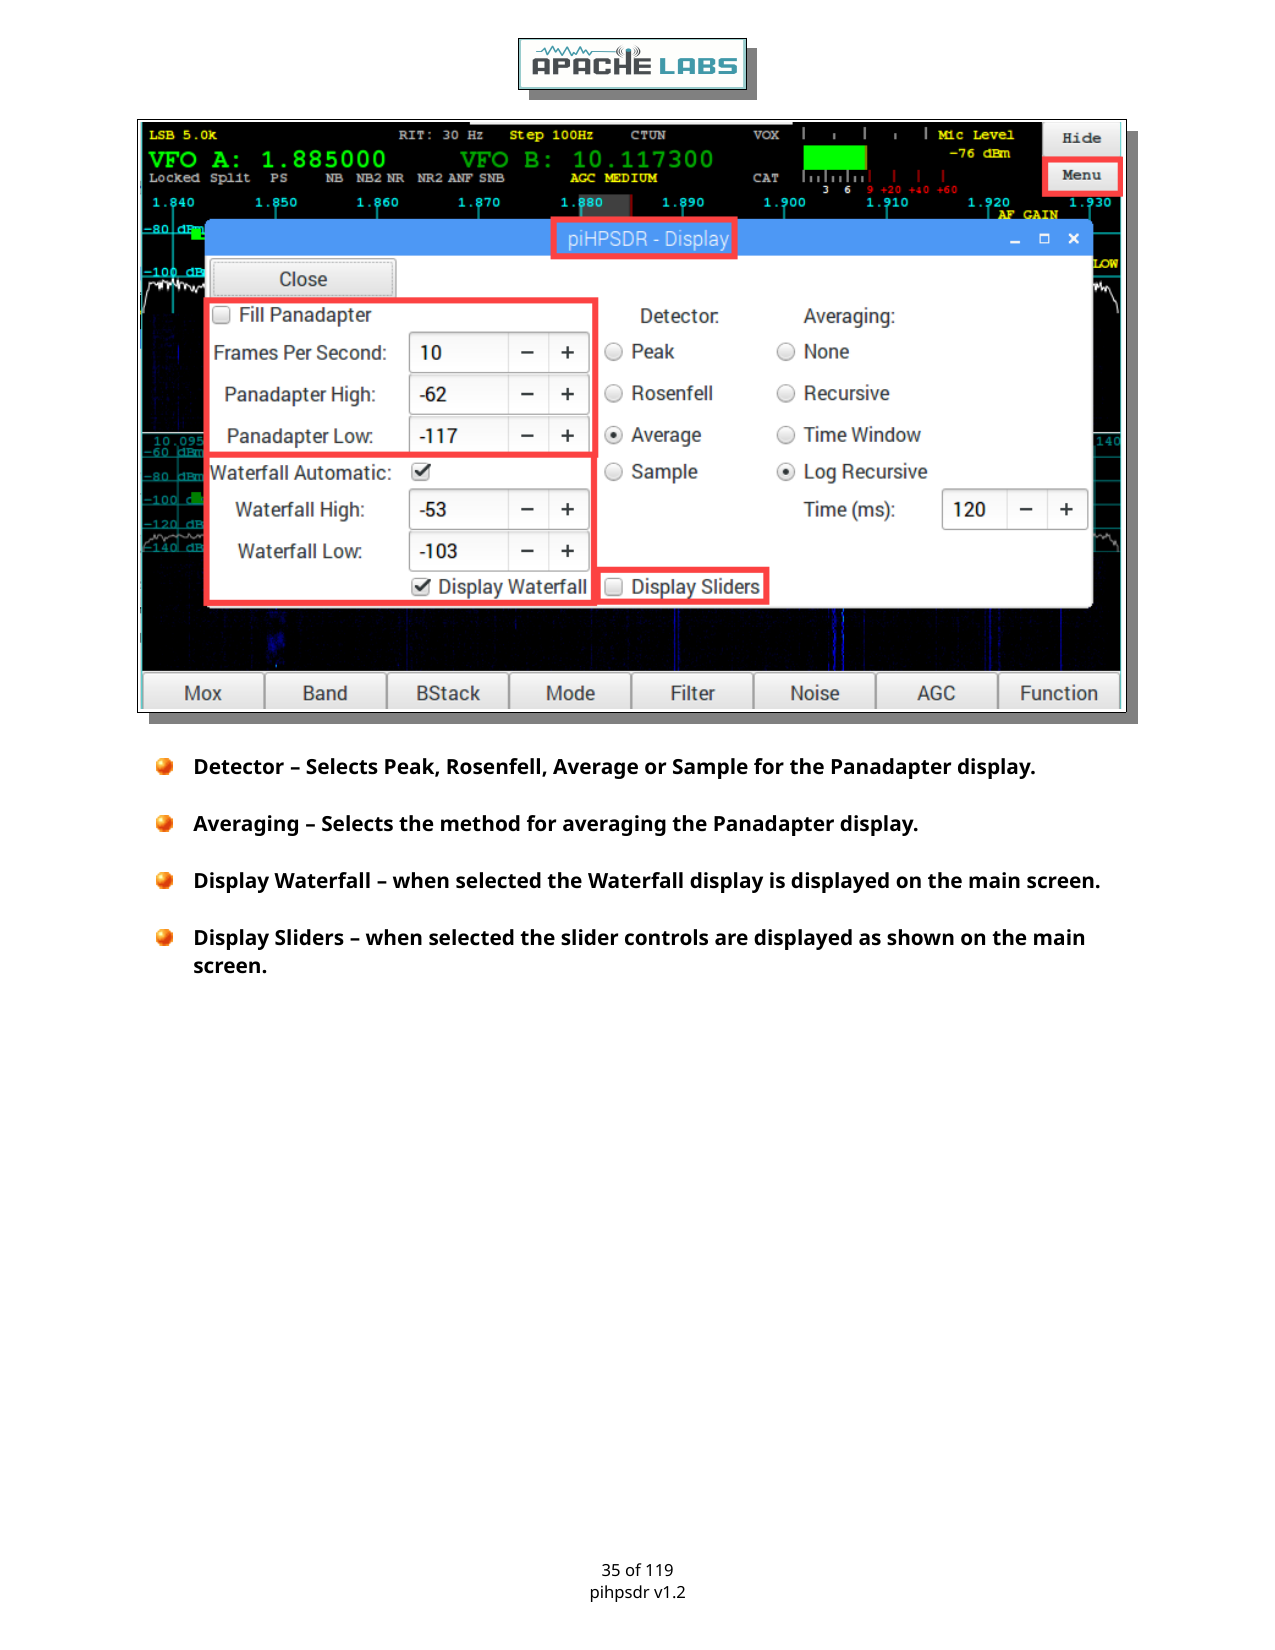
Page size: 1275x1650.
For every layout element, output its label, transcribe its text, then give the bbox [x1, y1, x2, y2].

picture [156, 815, 173, 832]
picture [156, 929, 173, 946]
list Display Sliders – when selected the slider controls are displayed as shown on the main screen. [156, 923, 1157, 980]
picture [156, 758, 173, 775]
picture [156, 872, 173, 889]
list Averaging – Selects the method for averaging the Panadapter display. [156, 809, 1157, 838]
list Detector – Selects Peak, Rosenfell, Average or Sample for the Panadapter display. [156, 752, 1157, 781]
list Display Waterfall – when selected the Waterfall display is displayed on the main screen. [156, 866, 1157, 894]
picture [521, 40, 744, 87]
picture [140, 122, 1123, 709]
